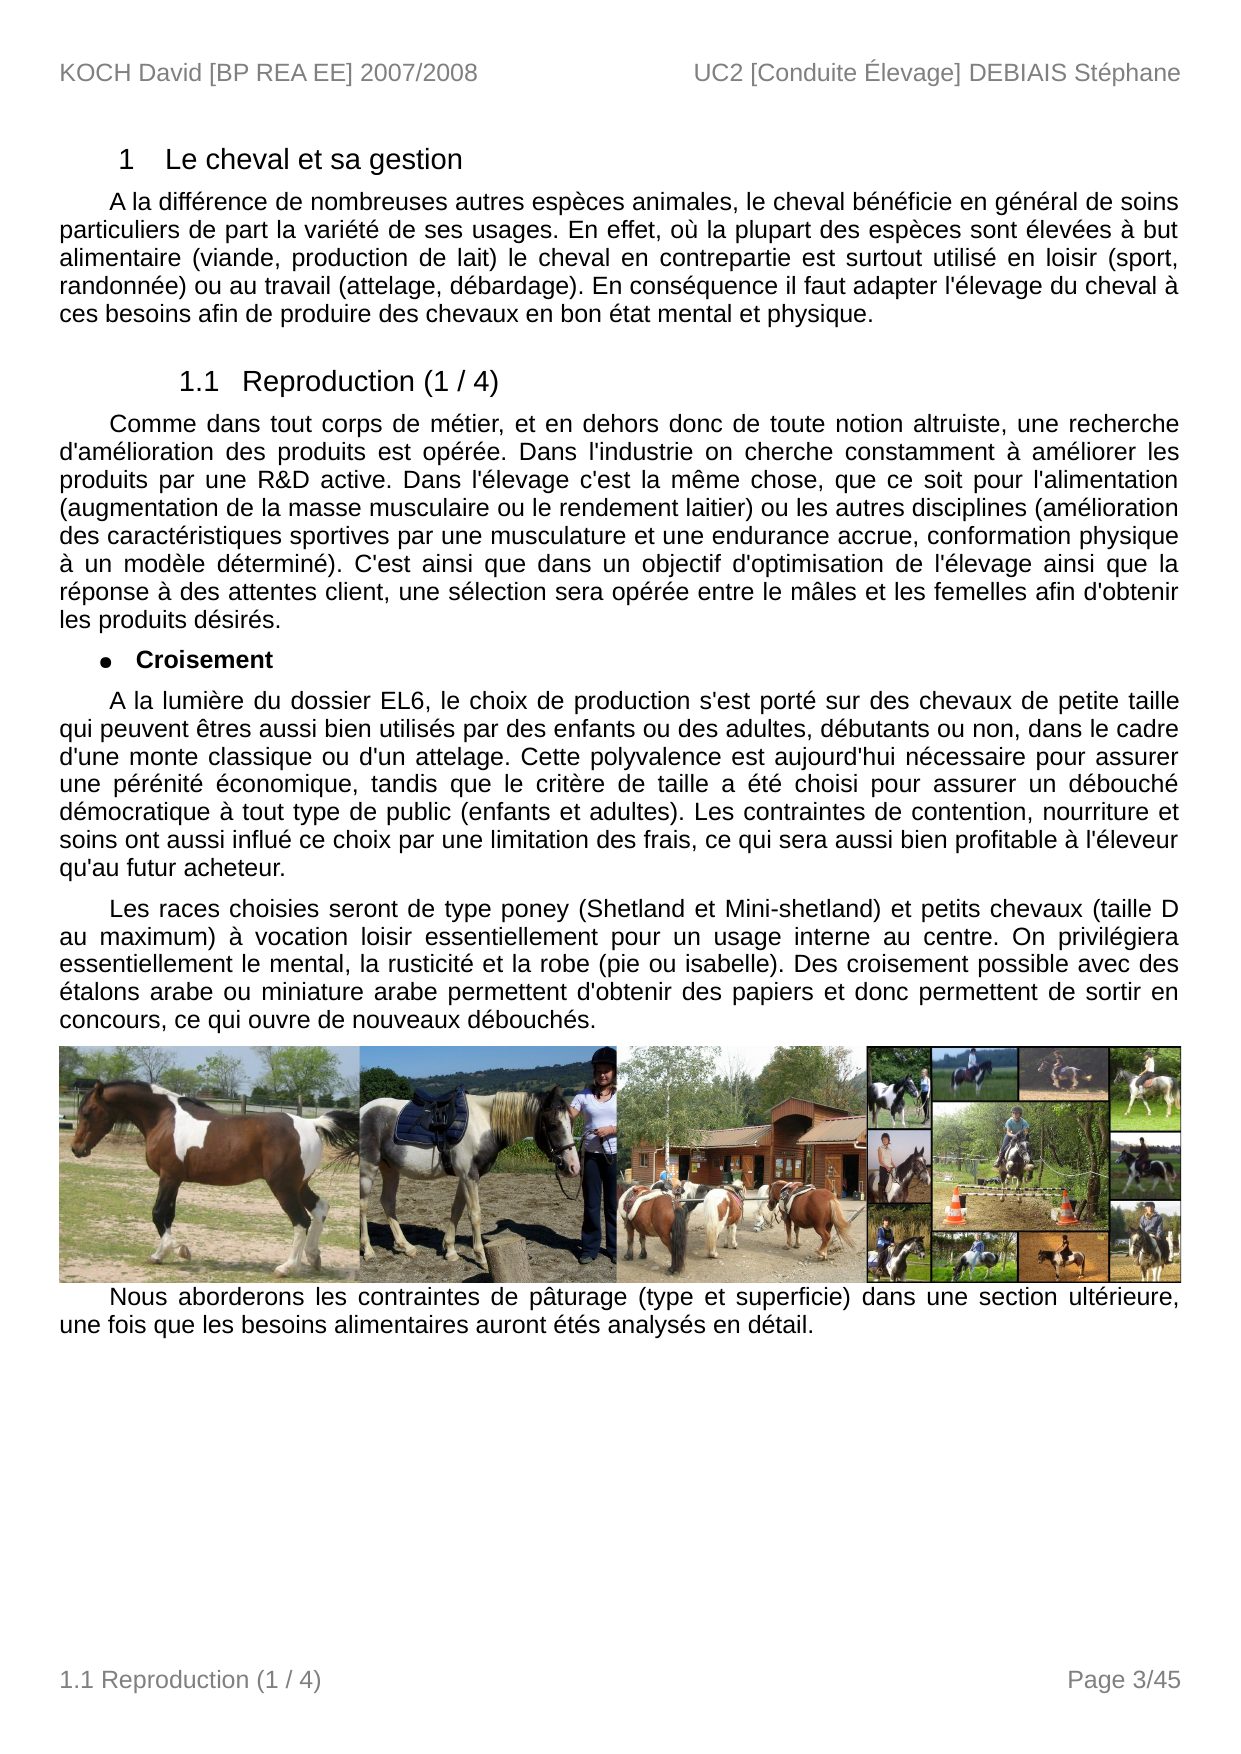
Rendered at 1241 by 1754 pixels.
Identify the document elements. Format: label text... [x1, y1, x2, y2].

subtitle Reproduction (1 / 4) [59, 365, 1181, 398]
text Comme dans tout corps de métier, et en dehors donc de toute notion altruiste, une recherche d'amélioration des produits est opérée. Dans l'industrie on cherche constamment à améliorer les produits par une R&D active. Dans l'élevage c'est la même chose, que ce soit pour l'alimentation (augmentation de la masse musculaire ou le rendement laitier) ou les autres disciplines (amélioration des caractéristiques sportives par une musculature et une endurance accrue, conformation physique à un modèle déterminé). C'est ainsi que dans un objectif d'optimisation de l'élevage ainsi que la réponse à des attentes client, une sélection sera opérée entre le mâles et les femelles afin d'obtenir les produits désirés. [59, 410, 1181, 634]
text A la lumière du dossier EL6, le choix de production s'est porté sur des chevaux de petite taille qui peuvent êtres aussi bien utilisés par des enfants ou des adultes, débutants ou non, dans le cadre d'une monte classique ou d'un attelage. Cette polyvalence est aujourd'hui nécessaire pour assurer une pérénité économique, tandis que le critère de taille a été choisi pour assurer un débouché démocratique à tout type de public (enfants et adultes). Les contraintes de contention, nourriture et soins ont aussi influé ce choix par une limitation des frais, ce qui sera aussi bien profitable à l'éleveur qu'au futur acheteur. [59, 687, 1181, 882]
text A la différence de nombreuses autres espèces animales, le cheval bénéficie en général de soins particuliers de part la variété de ses usages. En effet, où la plupart des espèces sont élevées à but alimentaire (viande, production de lait) le cheval en contrepartie est surtout utilisé en loisir (sport, randonnée) ou au travail (attelage, débardage). En conséquence il faut adapter l'élevage du cheval à ces besoins afin de produire des chevaux en bon état mental et physique. [59, 188, 1181, 328]
subtitle Le cheval et sa gestion [59, 143, 1181, 176]
list Croisement [97, 646, 1181, 674]
text Nous aborderons les contraintes de pâturage (type et superficie) dans une section ultérieure, une fois que les besoins alimentaires auront étés analysés en détail. [59, 1283, 1181, 1339]
picture [59, 1046, 1182, 1283]
text Les races choisies seront de type poney (Shetland et Mini-shetland) et petits chevaux (taille D au maximum) à vocation loisir essentiellement pour un usage interne au centre. On privilégiera essentiellement le mental, la rusticité et la robe (pie ou isabelle). Des croisement possible avec des étalons arabe ou miniature arabe permettent d'obtenir des papiers et donc permettent de sortir en concours, ce qui ouvre de nouveaux débouchés. [59, 894, 1181, 1034]
